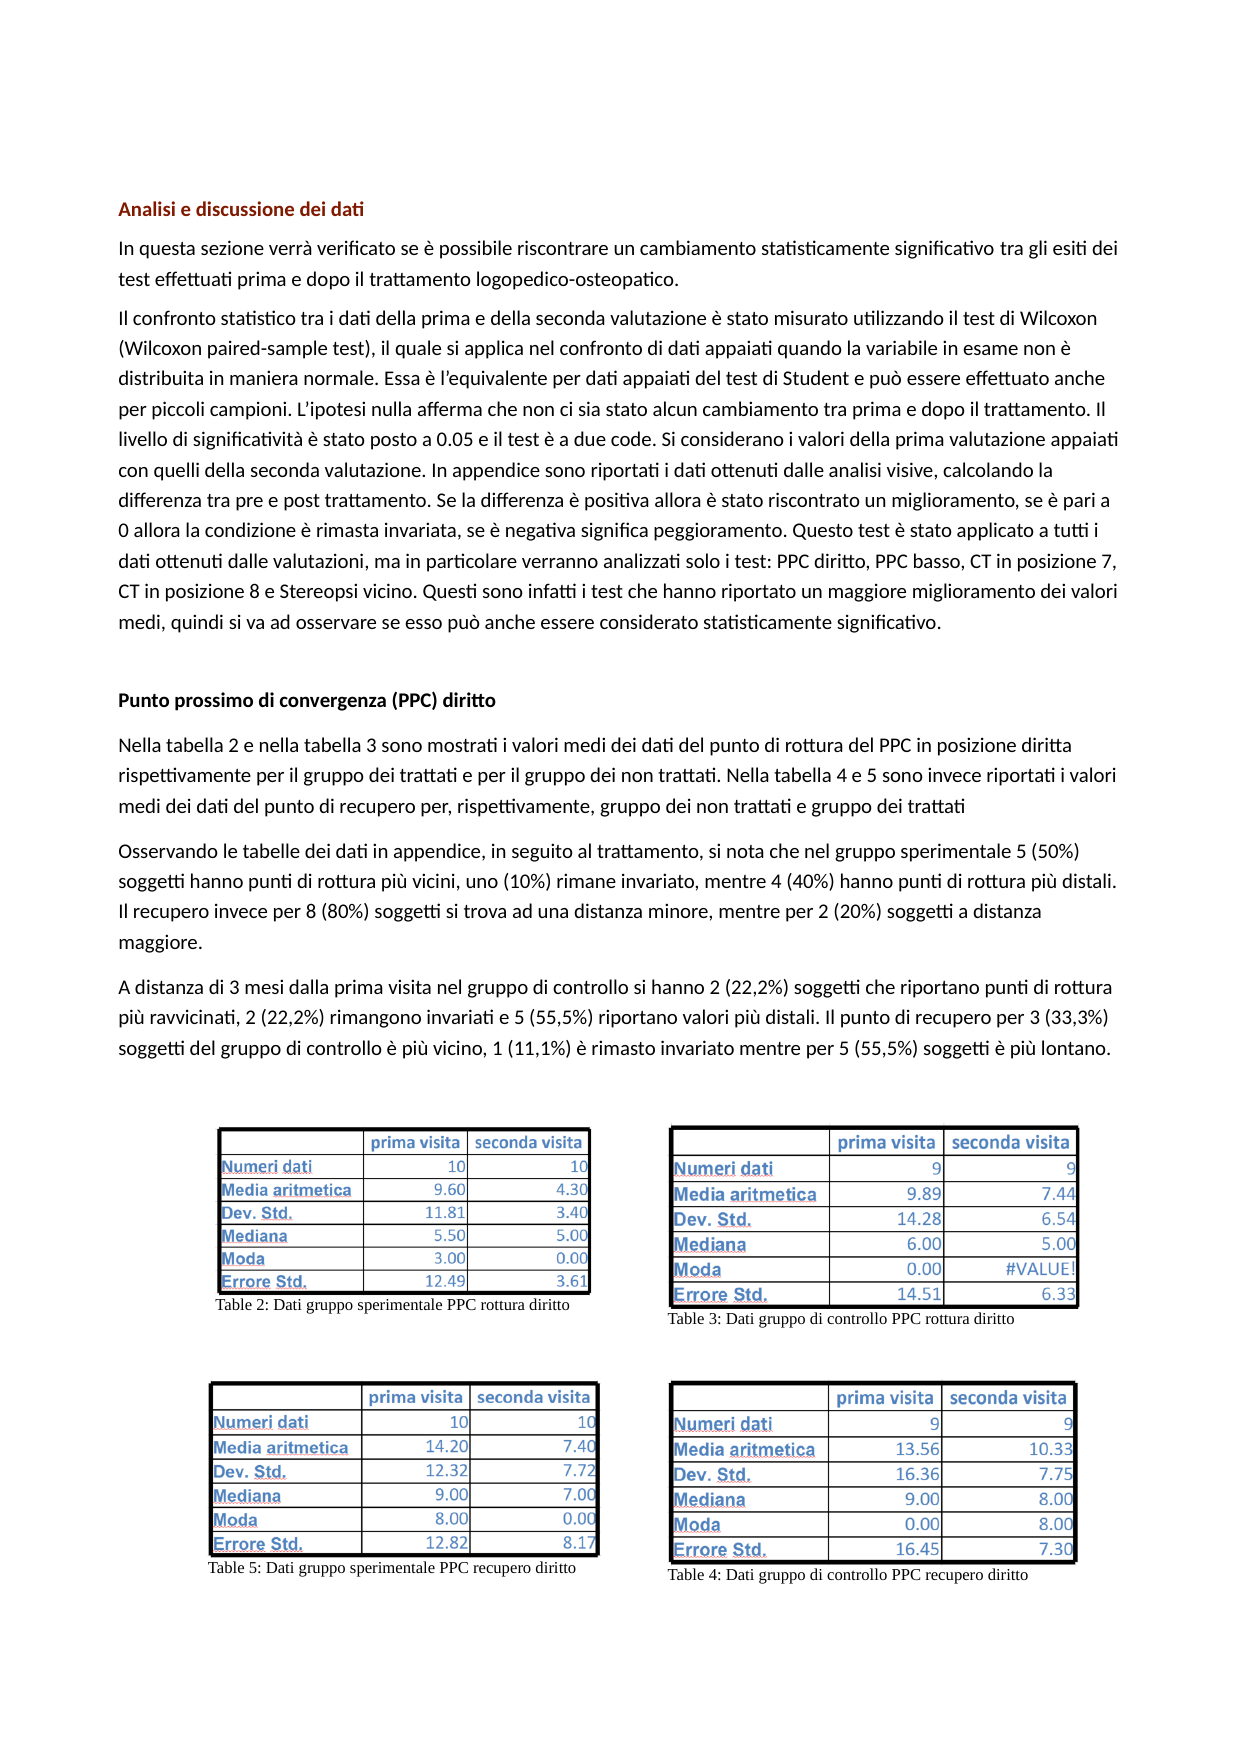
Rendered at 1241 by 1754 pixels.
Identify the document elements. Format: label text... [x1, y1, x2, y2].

text Table 2: Dati gruppo sperimentale PPC rottura diritto [215, 1296, 591, 1314]
text In questa sezione verrà verificato se è possibile riscontrare un cambiamento statisticamente significativo tra gli esiti dei test effettuati prima e dopo il trattamento logopedico-osteopatico. [118, 235, 1122, 291]
text Nella tabella 2 e nella tabella 3 sono mostrati i valori medi dei dati del punto di rottura del PPC in posizione diritta rispettivamente per il gruppo dei trattati e per il gruppo dei non trattati. Nella tabella 4 e 5 sono invece riportati i valori medi dei dati del punto di recupero per, rispettivamente, gruppo dei non trattati e gruppo dei trattati [118, 732, 1122, 818]
text Il confronto statistico tra i dati della prima e della seconda valutazione è stato misurato utilizzando il test di Wilcoxon (Wilcoxon paired-sample test), il quale si applica nel confronto di dati appaiati quando la variabile in esame non è distribuita in maniera normale. Essa è l’equivalente per dati appaiati del test di Student e può essere effettuato anche per piccoli campioni. L’ipotesi nulla afferma che non ci sia stato alcun cambiamento tra prima e dopo il trattamento. Il livello di significatività è stato posto a 0.05 e il test è a due code. Si considerano i valori della prima valutazione appaiati con quelli della seconda valutazione. In appendice sono riportati i dati ottenuti dalle analisi visive, calcolando la differenza tra pre e post trattamento. Se la differenza è positiva allora è stato riscontrato un miglioramento, se è pari a 0 allora la condizione è rimasta invariata, se è negativa significa peggioramento. Questo test è stato applicato a tutti i dati ottenuti dalle valutazioni, ma in particolare verranno analizzati solo i test: PPC diritto, PPC basso, CT in posizione 7, CT in posizione 8 e Stereopsi vicino. Questi sono infatti i test che hanno riportato un maggiore miglioramento dei valori medi, quindi si va ad osservare se esso può anche essere considerato statisticamente significativo. [118, 305, 1122, 634]
text Analisi e discussione dei dati [118, 196, 1122, 222]
picture [667, 1123, 1080, 1309]
text Punto prossimo di convergenza (PPC) diritto [118, 687, 1122, 712]
text Table 3: Dati gruppo di controllo PPC rottura diritto [667, 1309, 1079, 1328]
text A distanza di 3 mesi dalla prima visita nel gruppo di controllo si hanno 2 (22,2%) soggetti che riportano punti di rottura più ravvicinati, 2 (22,2%) rimangono invariati e 5 (55,5%) riportano valori più distali. Il punto di recupero per 3 (33,3%) soggetti del gruppo di controllo è più vicino, 1 (11,1%) è rimasto invariato mentre per 5 (55,5%) soggetti è più lontano. [118, 974, 1122, 1060]
picture [215, 1126, 592, 1296]
text Osservando le tabelle dei dati in appendice, in seguito al trattamento, si nota che nel gruppo sperimentale 5 (50%) soggetti hanno punti di rottura più vicini, uno (10%) rimane invariato, mentre 4 (40%) hanno punti di rottura più distali. Il recupero invece per 8 (80%) soggetti si trova ad una distanza minore, mentre per 2 (20%) soggetti a distanza maggiore. [118, 838, 1122, 954]
picture [207, 1380, 601, 1558]
text Table 5: Dati gruppo sperimentale PPC recupero diritto [208, 1558, 601, 1577]
text Table 4: Dati gruppo di controllo PPC recupero diritto [667, 1566, 1079, 1584]
picture [667, 1379, 1079, 1566]
